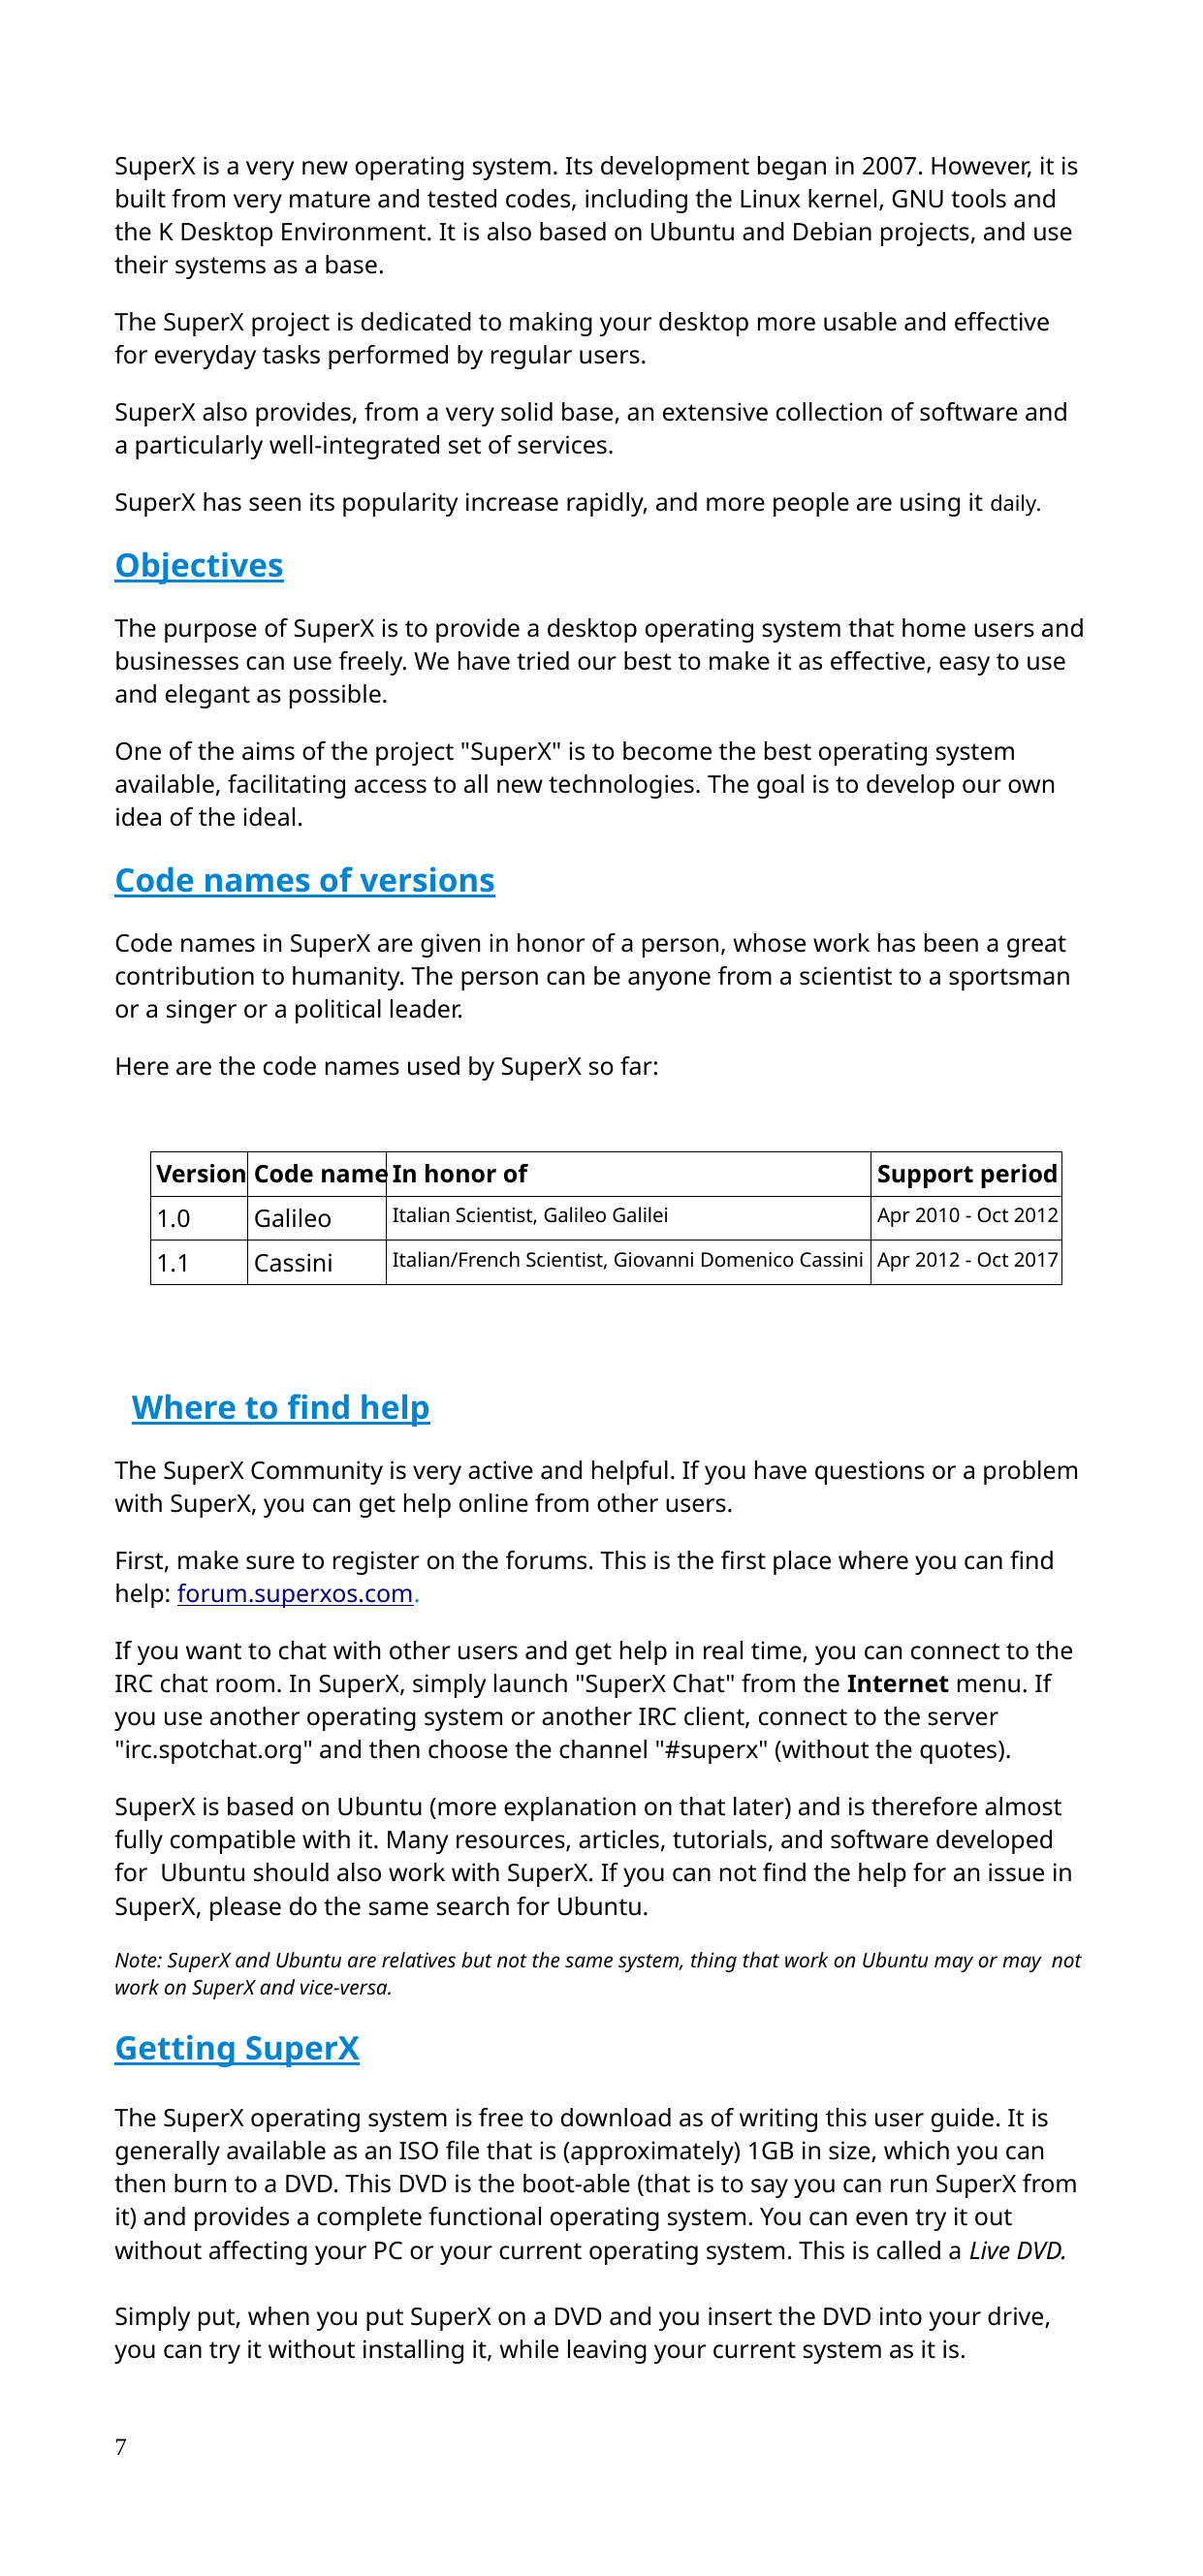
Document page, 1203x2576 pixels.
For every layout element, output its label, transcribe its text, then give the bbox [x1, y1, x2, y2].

text SuperX is a very new operating system. Its development began in 2007. However, it is built from very mature and tested codes, including the Linux kernel, GNU tools and the K Desktop Environment. It is also based on Ubuntu and Debian projects, and use their systems as a base. [114, 148, 1088, 281]
table_header Version [151, 1152, 247, 1196]
subtitle Where to find help [132, 1385, 1088, 1429]
table_cell 1.0 [151, 1197, 247, 1240]
text SuperX is based on Ubuntu (more explanation on that later) and is therefore almost fully compatible with it. Many resources, articles, tutorials, and software developed for Ubuntu should also work with SuperX. If you can not find the help for an issue in SuperX, please do the same search for Ubuntu. [114, 1790, 1088, 1922]
text The SuperX operating system is free to download as of writing this user guide. It is generally available as an ISO file that is (approximately) 1GB in size, which you can then burn to a DVD. This DVD is the boot-able (that is to say you can run SuperX from it) and provides a complete functional operating system. You can even try it out without affecting your PC or your current operating system. This is called a Live DVD. [114, 2101, 1088, 2266]
text The SuperX Community is very active and helpful. If you have questions or a problem with SuperX, you can get help online from other users. [114, 1453, 1088, 1520]
table_header In honor of [387, 1152, 871, 1196]
table_cell 1.1 [151, 1241, 247, 1284]
text Code names in SuperX are given in honor of a person, whose work has been a great contribution to humanity. The person can be anyone from a scientist to a sportsman or a singer or a political leader. [114, 926, 1088, 1024]
table_cell Italian Scientist, Galileo Galilei [387, 1197, 871, 1240]
table_cell Apr 2012 - Oct 2017 [871, 1241, 1061, 1284]
table_cell Cassini [248, 1241, 386, 1284]
text Getting SuperX [114, 2026, 1088, 2070]
text If you want to chat with other users and get help in real time, you can connect to the IRC chat room. In SuperX, simply launch "SuperX Chat" from the Internet menu. If you use another operating system or another IRC client, connect to the server "irc.spotchat.org" and then choose the channel "#superx" (without the quotes). [114, 1634, 1088, 1766]
table_cell Apr 2010 - Oct 2012 [871, 1197, 1061, 1240]
text Simply put, when you put SuperX on a DVD and you insert the DVD into your drive, you can try it without installing it, while leaving your current system as it is. [114, 2299, 1088, 2365]
text The purpose of SuperX is to provide a desktop operating system that home users and businesses can use freely. We have tried our best to make it as effective, easy to use and elegant as possible. [114, 612, 1088, 710]
text First, make sure to register on the forums. This is the first place where you can find help: forum.superxos.com. [114, 1544, 1088, 1610]
text SuperX also provides, from a very solid base, an extensive collection of software and a particularly well-integrated set of services. [114, 395, 1088, 461]
table_header Support period [871, 1152, 1061, 1196]
table_header Code name [248, 1152, 386, 1196]
text Note: SuperX and Ubuntu are relatives but not the same system, thing that work on Ubuntu may or may not work on SuperX and vice-versa. [114, 1946, 1088, 2001]
text The SuperX project is dedicated to making your desktop more usable and effective for everyday tasks performed by regular users. [114, 305, 1088, 371]
text Here are the code names used by SuperX so far: [114, 1049, 1088, 1083]
table_cell Galileo [248, 1197, 386, 1240]
text Code names of versions [114, 858, 1088, 901]
text SuperX has seen its popularity increase rapidly, and more people are using it daily. [114, 486, 1088, 518]
text Objectives [114, 543, 1088, 587]
text One of the aims of the project "SuperX" is to become the best operating system available, facilitating access to all new technologies. The goal is to develop our own idea of the ideal. [114, 735, 1088, 833]
table_cell Italian/French Scientist, Giovanni Domenico Cassini [387, 1241, 871, 1284]
